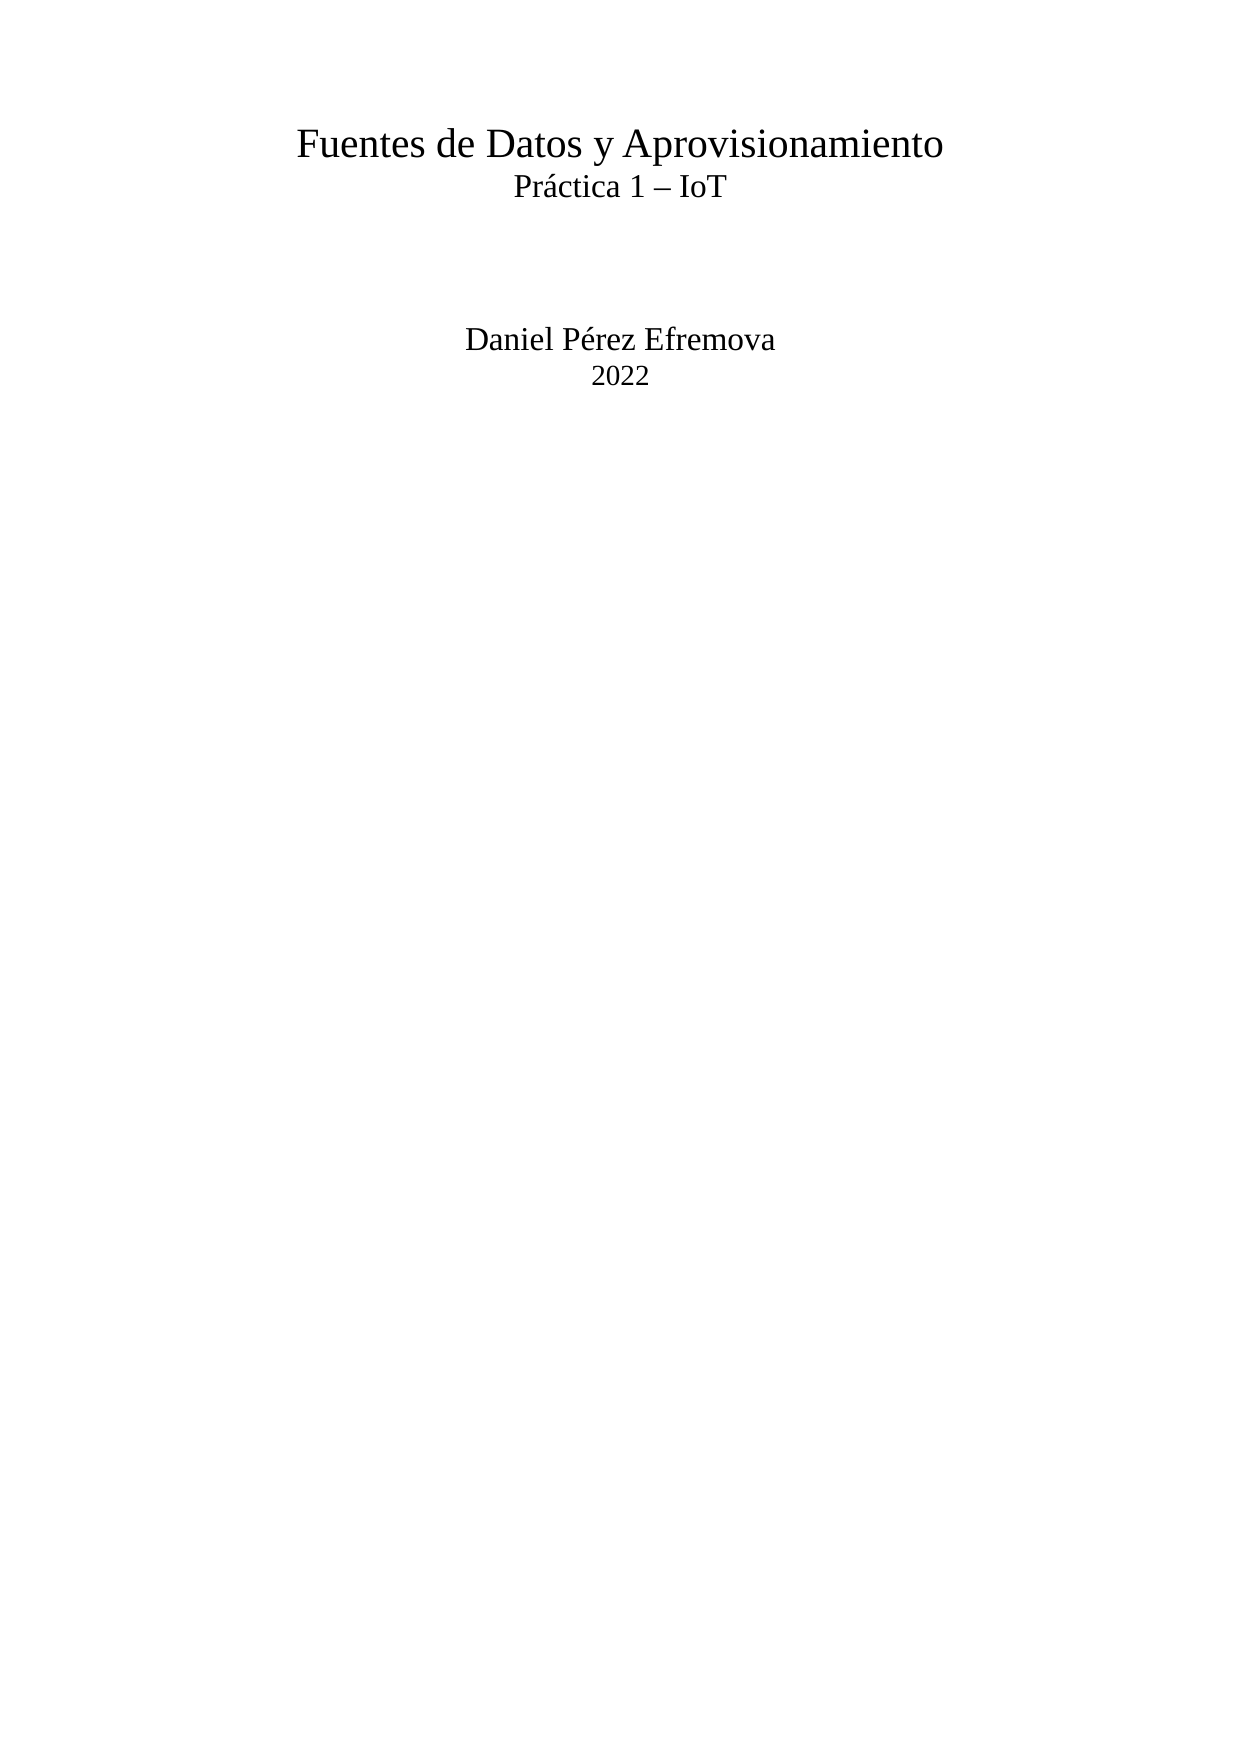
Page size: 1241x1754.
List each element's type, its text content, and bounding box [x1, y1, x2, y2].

text Fuentes de Datos y Aprovisionamiento [118, 118, 1122, 166]
text 2022 [118, 358, 1122, 391]
text Práctica 1 – IoT [118, 166, 1122, 204]
text Daniel Pérez Efremova [118, 319, 1122, 358]
